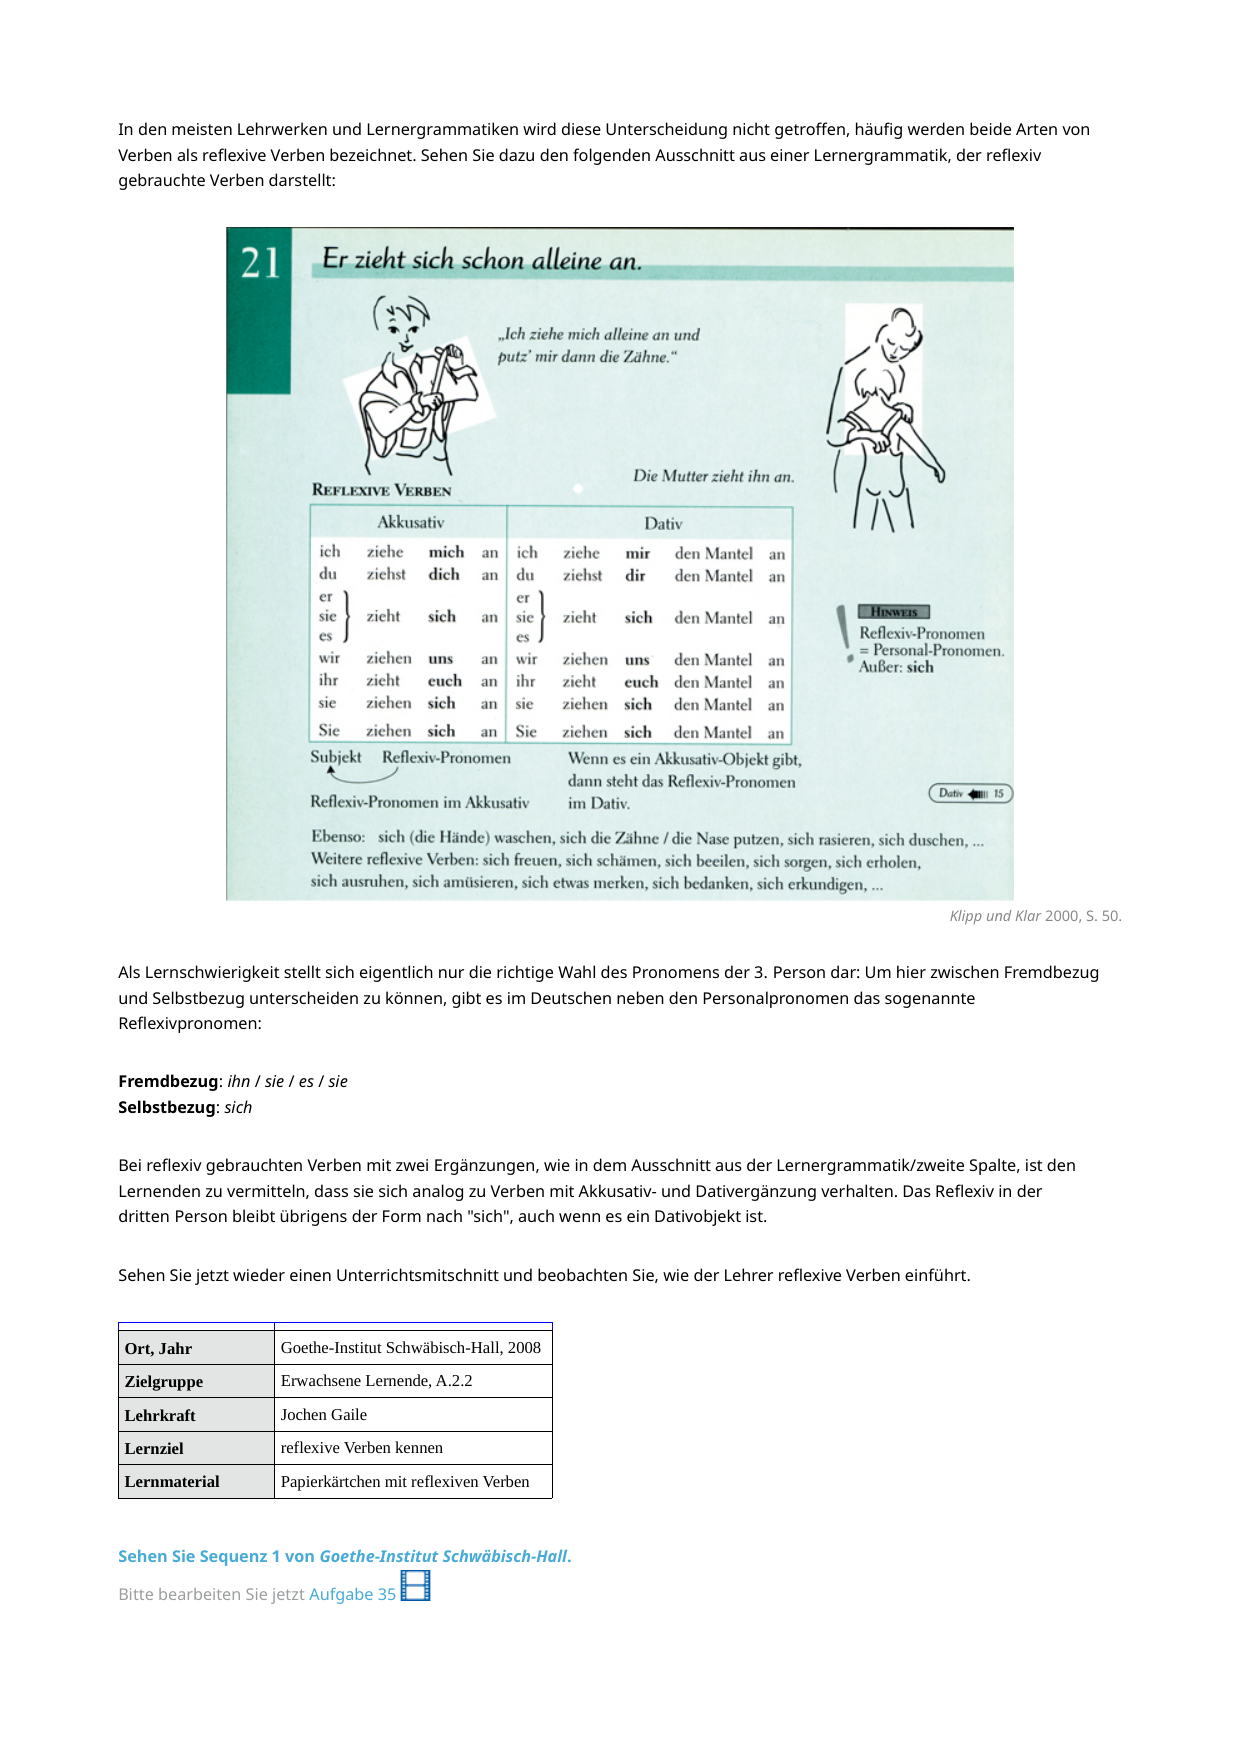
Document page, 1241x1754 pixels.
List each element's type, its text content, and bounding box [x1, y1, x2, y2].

text Klipp und Klar 2000, S. 50. [118, 905, 1122, 925]
table_cell Zielgruppe [119, 1365, 274, 1397]
text Sehen Sie jetzt wieder einen Unterrichtsmitschnitt und beobachten Sie, wie der Lehrer reflexive Verben einführt. [118, 1264, 1122, 1286]
table_header [119, 1323, 274, 1330]
table_cell Ort, Jahr [119, 1331, 274, 1364]
table_cell Erwachsene Lernende, A.2.2 [275, 1365, 552, 1397]
text Selbstbezug: sich [118, 1096, 1122, 1118]
text Fremdbezug: ihn / sie / es / sie [118, 1071, 1122, 1093]
text Als Lernschwierigkeit stellt sich eigentlich nur die richtige Wahl des Pronomens der 3. Person dar: Um hier zwischen Fremdbezug und Selbstbezug unterscheiden zu können, gibt es im Deutschen neben den Personalpronomen das sogenannte Reflexivpronomen: [118, 961, 1122, 1034]
table_cell Papierkärtchen mit reflexiven Verben [275, 1465, 552, 1498]
table_cell Lehrkraft [119, 1398, 274, 1431]
table_cell Jochen Gaile [275, 1398, 552, 1431]
text Bitte bearbeiten Sie jetzt Aufgabe 35 [118, 1571, 1122, 1606]
text In den meisten Lehrwerken und Lernergrammatiken wird diese Unterscheidung nicht getroffen, häufig werden beide Arten von Verben als reflexive Verben bezeichnet. Sehen Sie dazu den folgenden Ausschnitt aus einer Lernergrammatik, der reflexiv gebrauchte Verben darstellt: [118, 118, 1122, 191]
table_cell reflexive Verben kennen [275, 1432, 552, 1464]
table_cell Lernziel [119, 1432, 274, 1464]
table_cell Goethe-Institut Schwäbisch-Hall, 2008 [275, 1331, 552, 1364]
picture [226, 227, 1014, 902]
text Sehen Sie Sequenz 1 von Goethe-Institut Schwäbisch-Hall. [118, 1545, 1122, 1567]
table_cell Lernmaterial [119, 1465, 274, 1498]
table_header [275, 1323, 552, 1330]
text Bei reflexiv gebrauchten Verben mit zwei Ergänzungen, wie in dem Ausschnitt aus der Lernergrammatik/zweite Spalte, ist den Lernenden zu vermitteln, dass sie sich analog zu Verben mit Akkusativ- und Dativergänzung verhalten. Das Reflexiv in der dritten Person bleibt übrigens der Form nach "sich", auch wenn es ein Dativobjekt ist. [118, 1154, 1122, 1227]
picture [400, 1570, 431, 1601]
